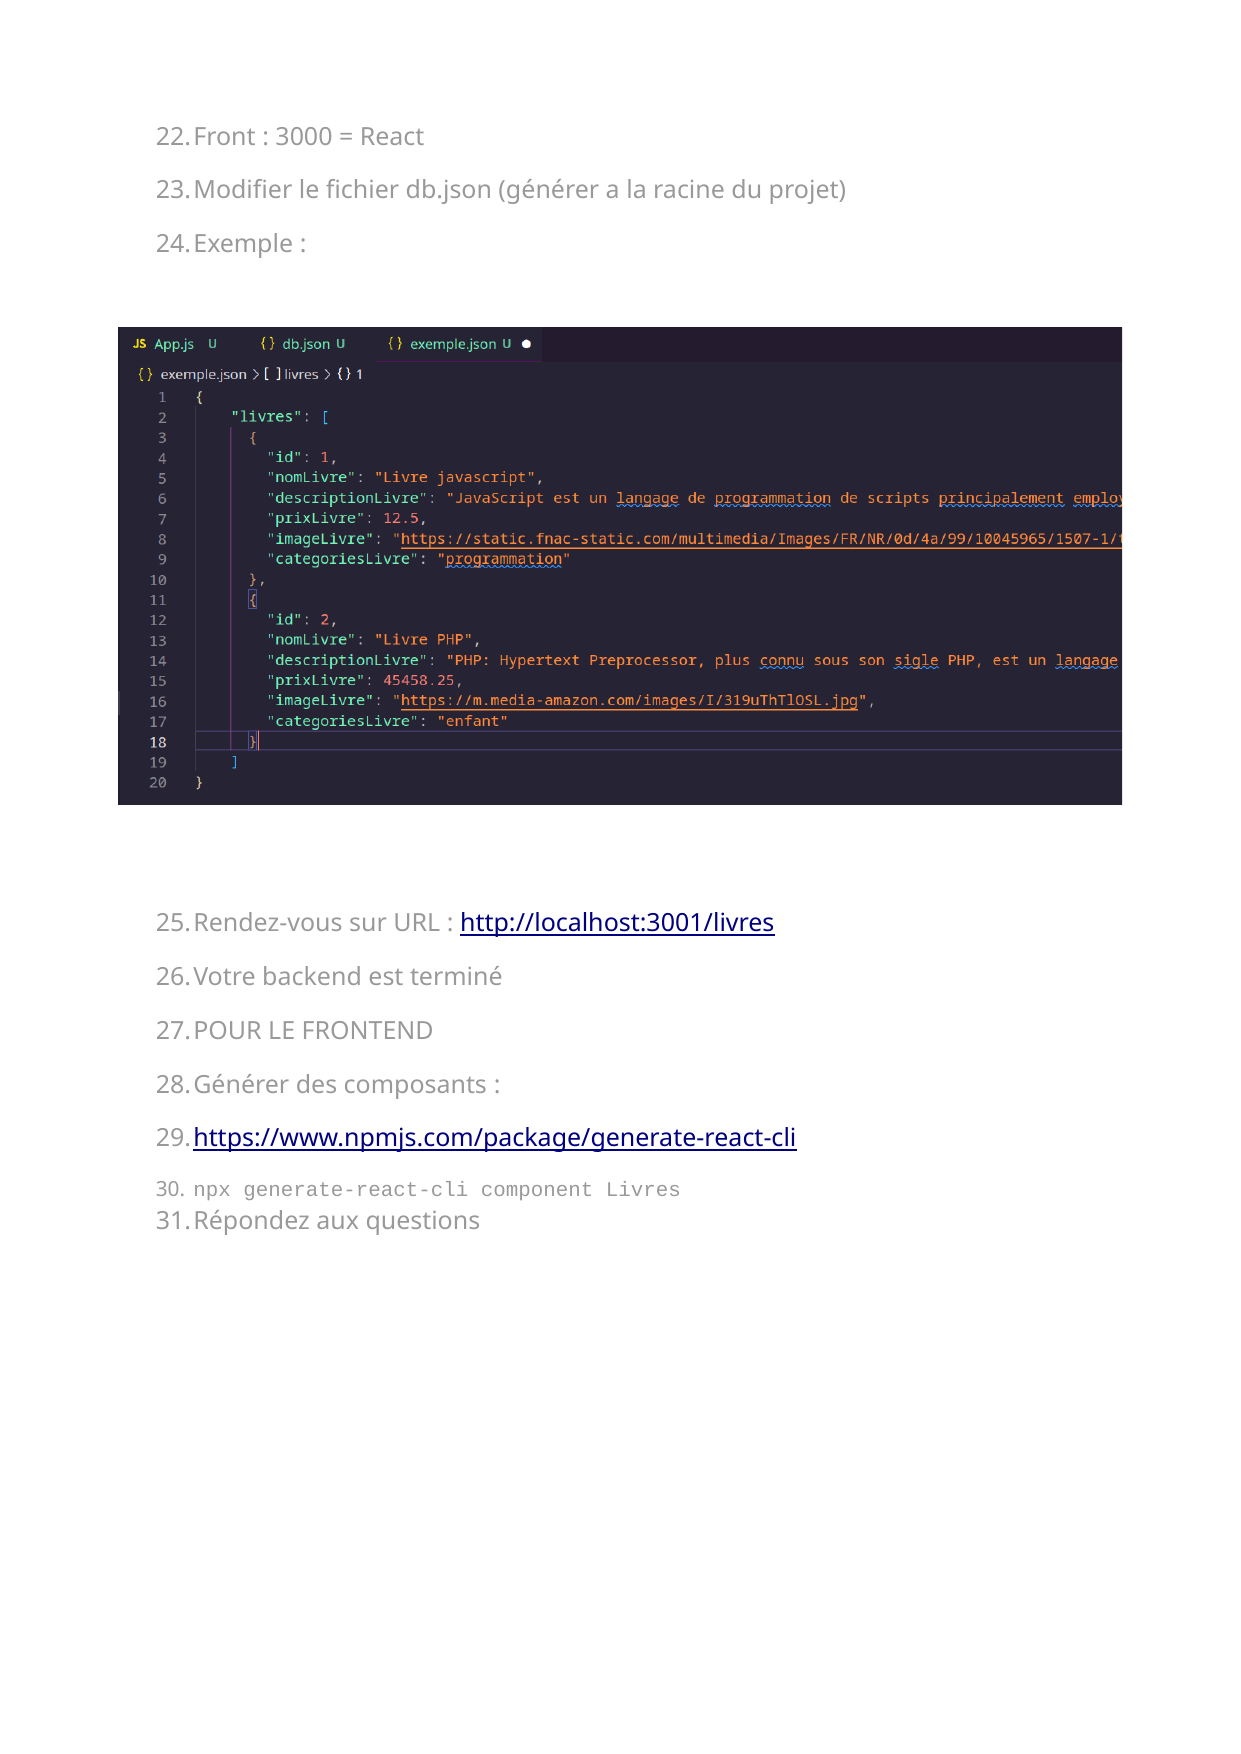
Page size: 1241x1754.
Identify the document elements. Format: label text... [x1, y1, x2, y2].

list Rendez-vous sur URL : http://localhost:3001/livres [156, 905, 1122, 939]
list Votre backend est terminé [156, 959, 1122, 993]
list npx generate-react-cli component Livres [156, 1174, 1122, 1202]
list Modifier le fichier db.json (générer a la racine du projet) [156, 172, 1122, 206]
list https://www.npmjs.com/package/generate-react-cli [156, 1120, 1122, 1154]
list Front : 3000 = React [156, 118, 1122, 152]
list POUR LE FRONTEND [156, 1013, 1122, 1047]
list Répondez aux questions [156, 1202, 1122, 1236]
list Exemple : [156, 226, 1122, 260]
list Générer des composants : [156, 1066, 1122, 1100]
picture [118, 327, 1123, 805]
